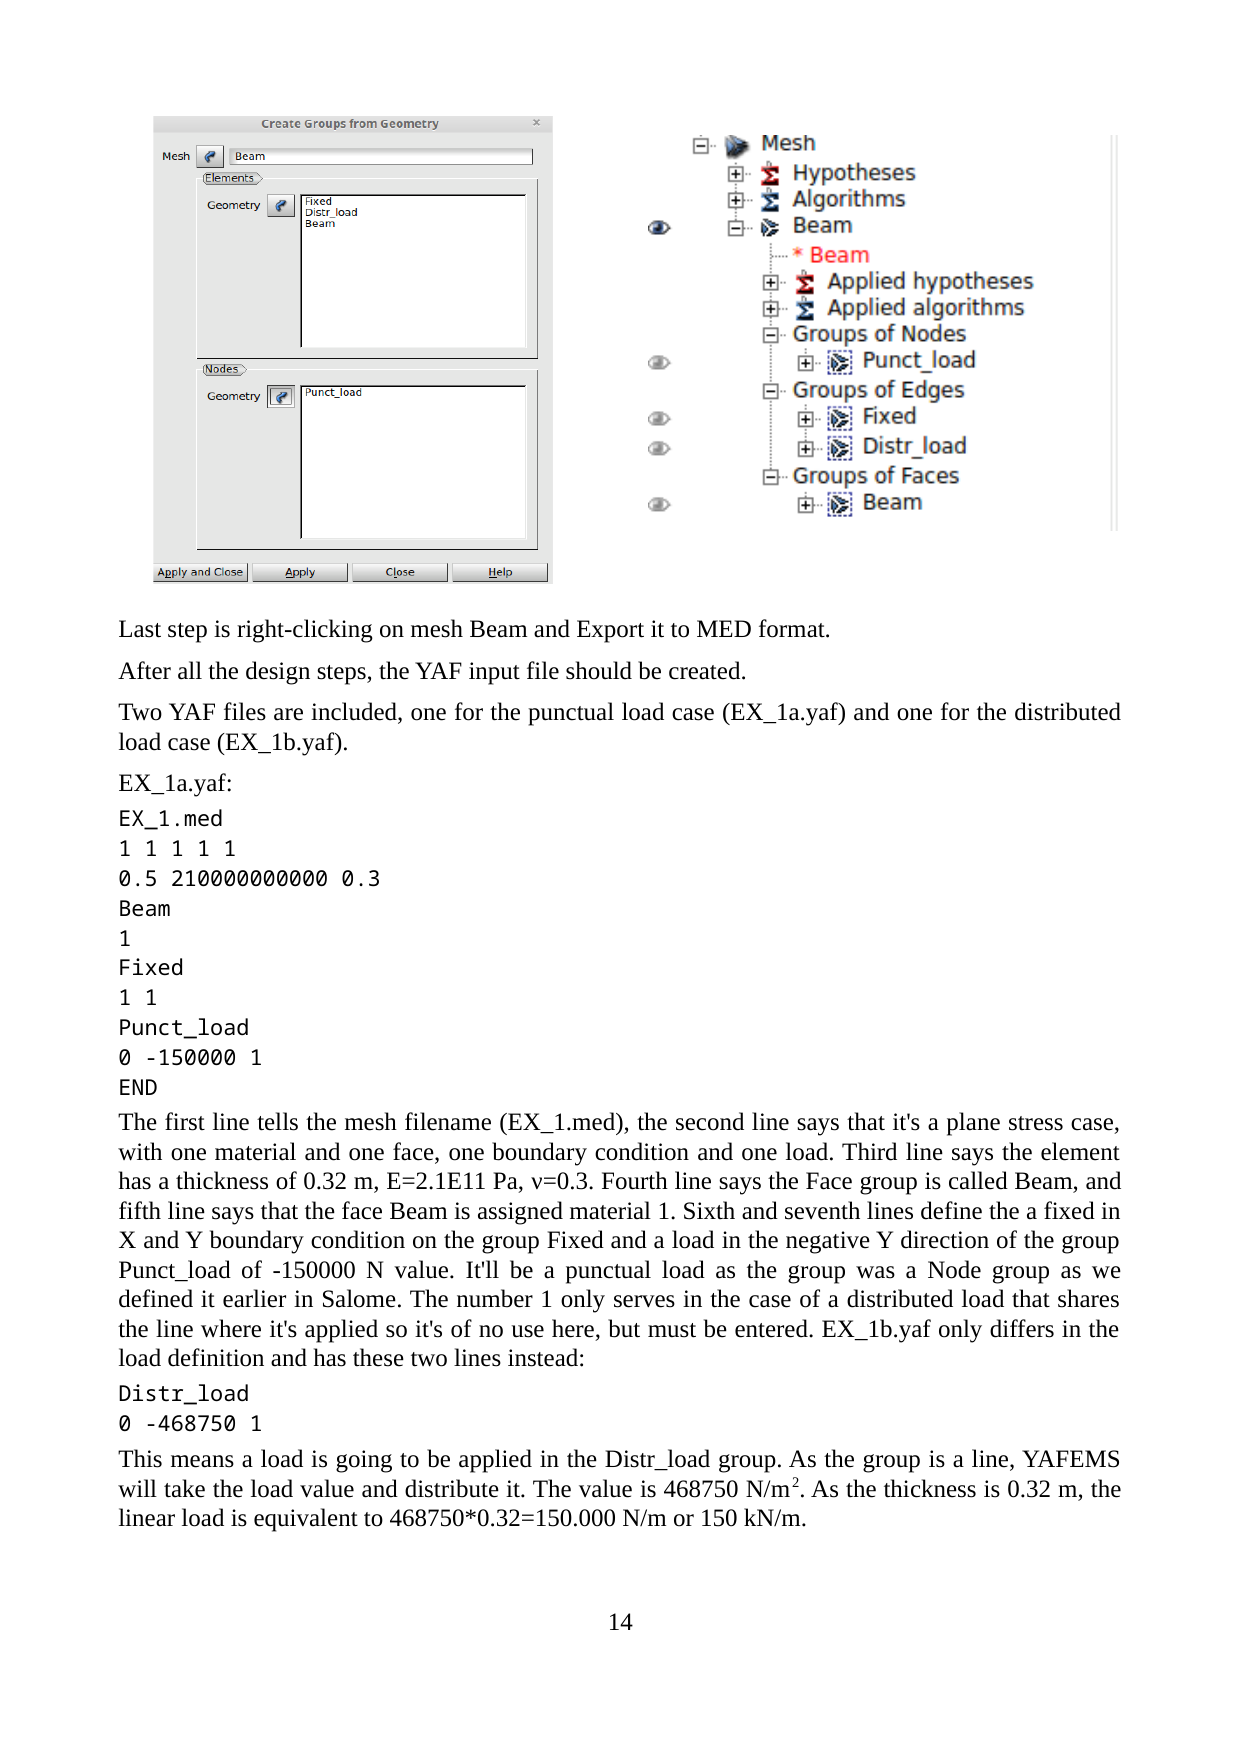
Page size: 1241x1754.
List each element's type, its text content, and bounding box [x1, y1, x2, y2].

text Two YAF files are included, one for the punctual load case (EX_1a.yaf) and one for the distributed load case (EX_1b.yaf). [118, 697, 1122, 756]
text The first line tells the mesh filename (EX_1.med), the second line says that it's a plane stress case, with one material and one face, one boundary condition and one load. Third line says the element has a thickness of 0.32 m, E=2.1E11 Pa, ν=0.3. Fourth line says the Face group is called Beam, and fifth line says that the face Beam is assigned material 1. Sixth and seventh lines define the a fixed in X and Y boundary condition on the group Fixed and a load in the negative Y direction of the group Punct_load of -150000 N value. It'll be a punctual load as the group was a Node group as we defined it earlier in Salome. The number 1 only serves in the case of a distributed load that shares the line where it's applied so it's of no use here, but must be entered. EX_1b.yaf only differs in the load definition and has these two lines instead: [118, 1107, 1122, 1372]
text Last step is right-clicking on mesh Beam and Export it to MED format. [118, 614, 1122, 644]
text EX_1.med [118, 803, 1122, 833]
text After all the design steps, the YAF input file should be created. [118, 656, 1122, 685]
picture [153, 116, 553, 584]
text 1 1 1 1 1 [118, 833, 1122, 863]
text Punct_load [118, 1012, 1122, 1042]
text Beam [118, 893, 1122, 922]
text Fixed [118, 952, 1122, 982]
text 1 1 [118, 982, 1122, 1012]
text Distr_load [118, 1378, 1122, 1408]
text END [118, 1071, 1122, 1101]
text 0 -150000 1 [118, 1042, 1122, 1071]
text 1 [118, 922, 1122, 952]
text EX_1a.yaf: [118, 768, 1122, 797]
text This means a load is going to be applied in the Distr_load group. As the group is a line, YAFEMS will take the load value and distribute it. The value is 468750 N/m2. As the thickness is 0.32 m, the linear load is equivalent to 468750*0.32=150.000 N/m or 150 kN/m. [118, 1444, 1122, 1532]
text 0.5 210000000000 0.3 [118, 863, 1122, 893]
picture [648, 135, 1118, 531]
text 0 -468750 1 [118, 1408, 1122, 1438]
